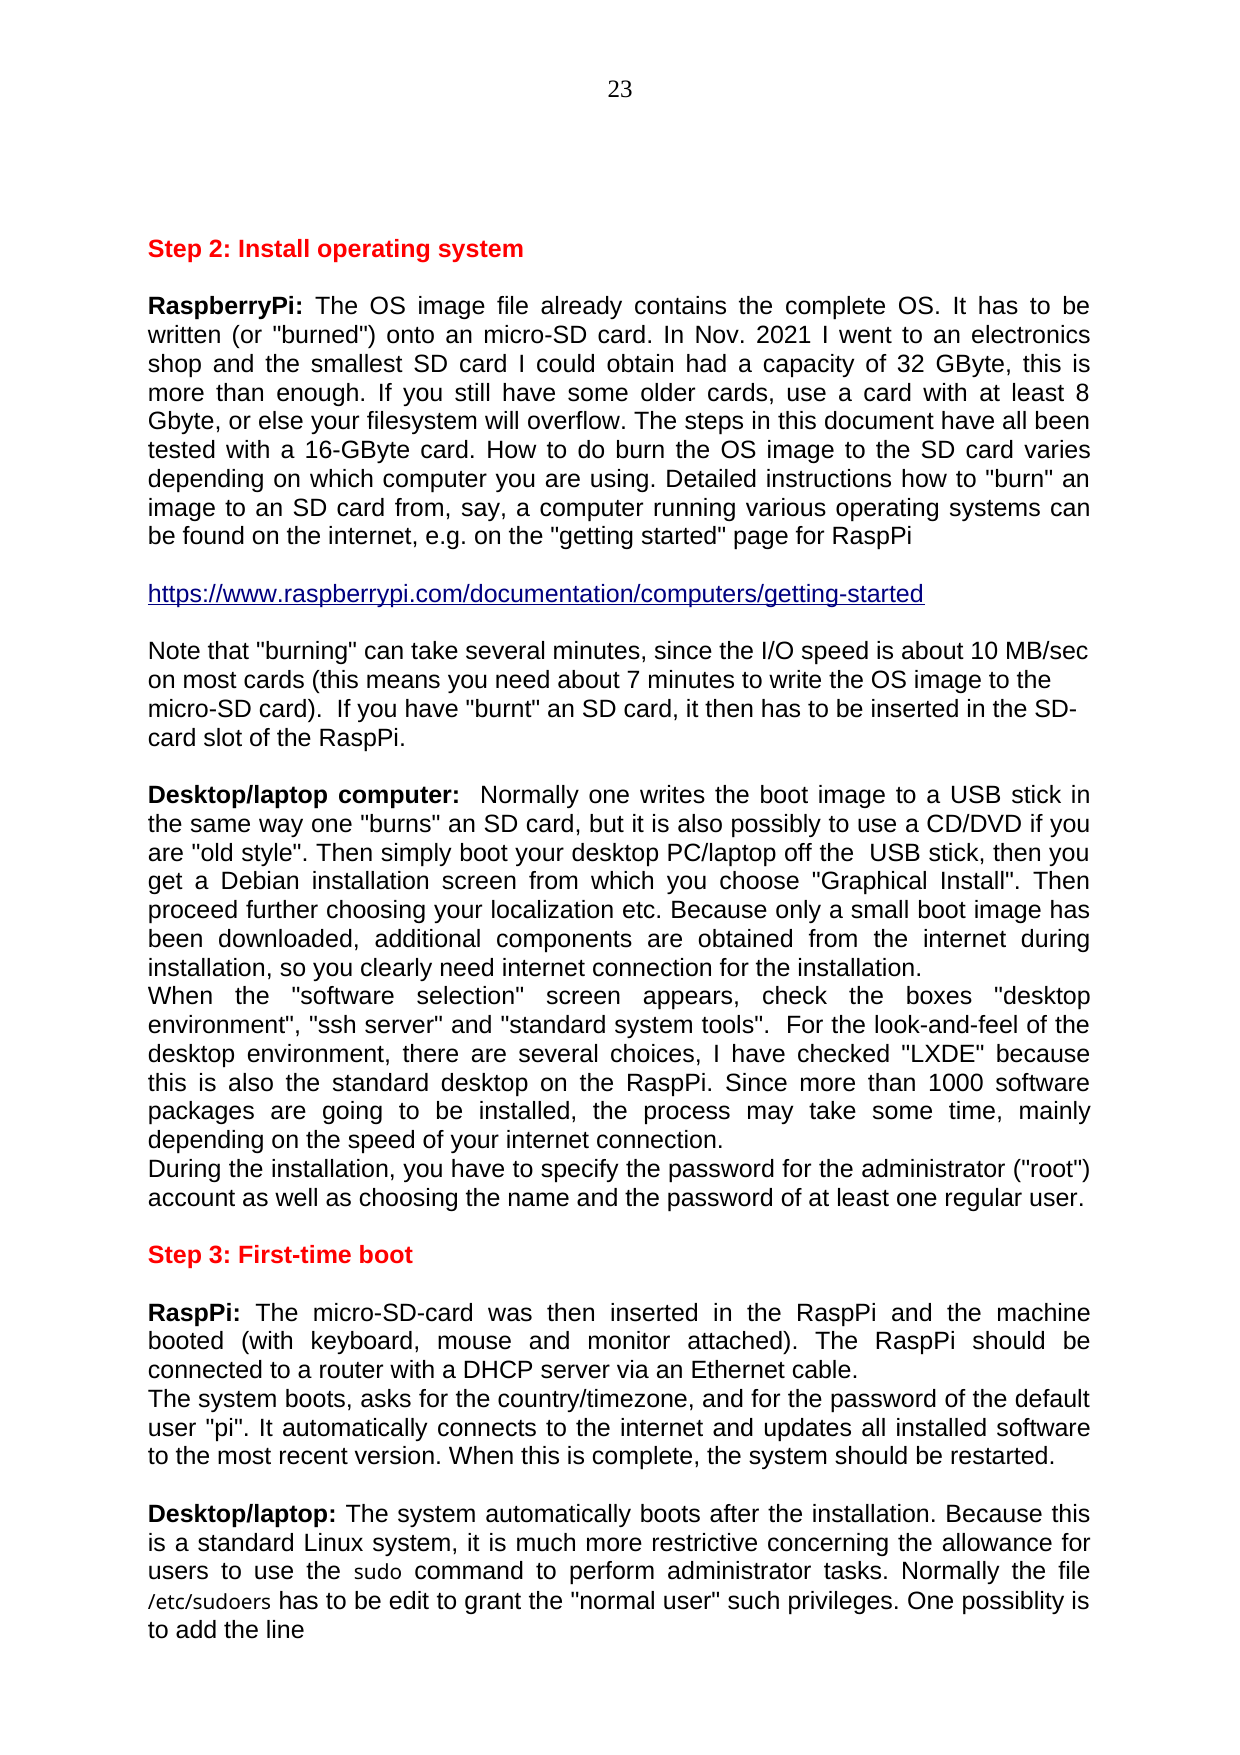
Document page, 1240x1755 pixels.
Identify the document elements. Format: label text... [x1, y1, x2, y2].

text When the "software selection" screen appears, check the boxes "desktop environment", "ssh server" and "standard system tools". For the look-and-feel of the desktop environment, there are several choices, I have checked "LXDE" because this is also the standard desktop on the RaspPi. Since more than 1000 software packages are going to be installed, the process may take some time, mainly depending on the speed of your internet connection. [148, 981, 1092, 1154]
text Desktop/laptop: The system automatically boots after the installation. Because this is a standard Linux system, it is much more restrictive concerning the allowance for users to use the sudo command to perform administrator tasks. Normally the file /etc/sudoers has to be edit to grant the "normal user" such privileges. One possiblity is to add the line [148, 1499, 1092, 1644]
text Step 3: First-time boot [148, 1240, 1092, 1269]
text Step 2: Install operating system [148, 234, 1092, 263]
text Desktop/laptop computer: Normally one writes the boot image to a USB stick in the same way one "burns" an SD card, but it is also possibly to use a CD/DVD if you are "old style". Then simply boot your desktop PC/laptop off the USB stick, then you get a Debian installation screen from which you choose "Graphical Install". Then proceed further choosing your localization etc. Because only a small boot image has been downloaded, additional components are obtained from the internet during installation, so you clearly need internet connection for the installation. [148, 780, 1092, 981]
text RaspPi: The micro-SD-card was then inserted in the RaspPi and the machine booted (with keyboard, mouse and monitor attached). The RaspPi should be connected to a router with a DHCP server via an Ethernet cable. [148, 1298, 1092, 1384]
text During the installation, you have to specify the password for the administrator ("root") account as well as choosing the name and the password of at least one regular user. [148, 1154, 1092, 1211]
text The system boots, asks for the country/timezone, and for the password of the default user "pi". It automatically connects to the internet and updates all installed software to the most recent version. When this is complete, the system should be restarted. [148, 1384, 1092, 1470]
text Note that "burning" can take several minutes, since the I/O speed is about 10 MB/sec on most cards (this means you need about 7 minutes to write the OS image to the micro-SD card). If you have "burnt" an SD card, it then has to be inserted in the SD-card slot of the RaspPi. [148, 636, 1092, 751]
text RaspberryPi: The OS image file already contains the complete OS. It has to be written (or "burned") onto an micro-SD card. In Nov. 2021 I went to an electronics shop and the smallest SD card I could obtain had a capacity of 32 GByte, this is more than enough. If you still have some older cards, use a card with at least 8 Gbyte, or else your filesystem will overflow. The steps in this document have all been tested with a 16-GByte card. How to do burn the OS image to the SD card varies depending on which computer you are using. Detailed instructions how to "burn" an image to an SD card from, say, a computer running various operating systems can be found on the internet, e.g. on the "getting started" page for RaspPi [148, 291, 1092, 550]
text https://www.raspberrypi.com/documentation/computers/getting-started [148, 579, 1092, 608]
